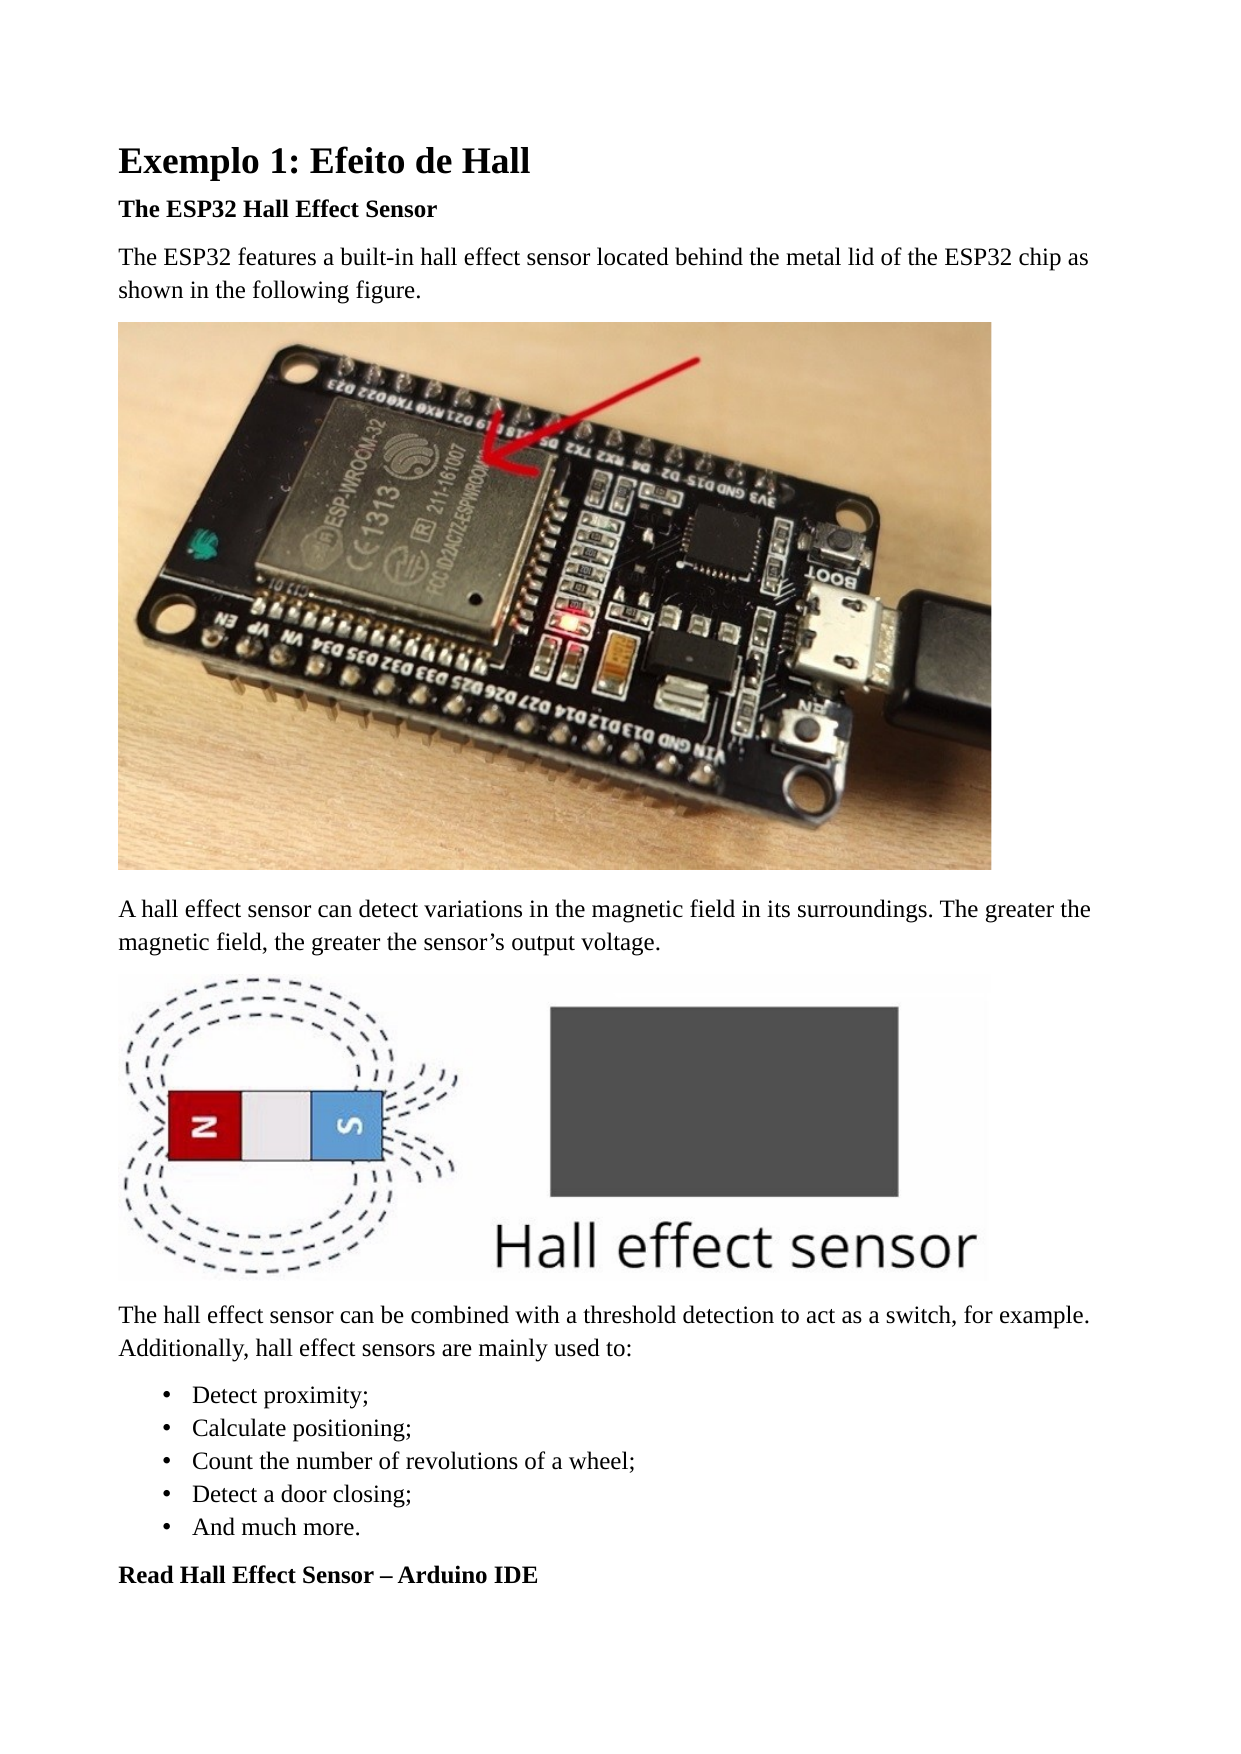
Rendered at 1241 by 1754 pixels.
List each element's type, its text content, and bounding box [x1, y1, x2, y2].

list Calculate positioning; [162, 1413, 1122, 1442]
list Detect proximity; [162, 1380, 1122, 1409]
list And much more. [162, 1512, 1122, 1541]
text Read Hall Effect Sensor – Arduino IDE [118, 1560, 1122, 1589]
picture [118, 974, 992, 1281]
subtitle Exemplo 1: Efeito de Hall [118, 139, 1122, 182]
list Count the number of revolutions of a wheel; [162, 1446, 1122, 1475]
text The hall effect sensor can be combined with a threshold detection to act as a switch, for example. Additionally, hall effect sensors are mainly used to: [118, 1300, 1122, 1361]
list Detect a door closing; [162, 1479, 1122, 1508]
text The ESP32 features a built-in hall effect sensor located behind the metal lid of the ESP32 chip as shown in the following figure. [118, 242, 1122, 304]
text A hall effect sensor can detect variations in the magnetic field in its surroundings. The greater the magnetic field, the greater the sensor’s output voltage. [118, 894, 1122, 956]
picture [118, 322, 992, 870]
text The ESP32 Hall Effect Sensor [118, 194, 1122, 223]
